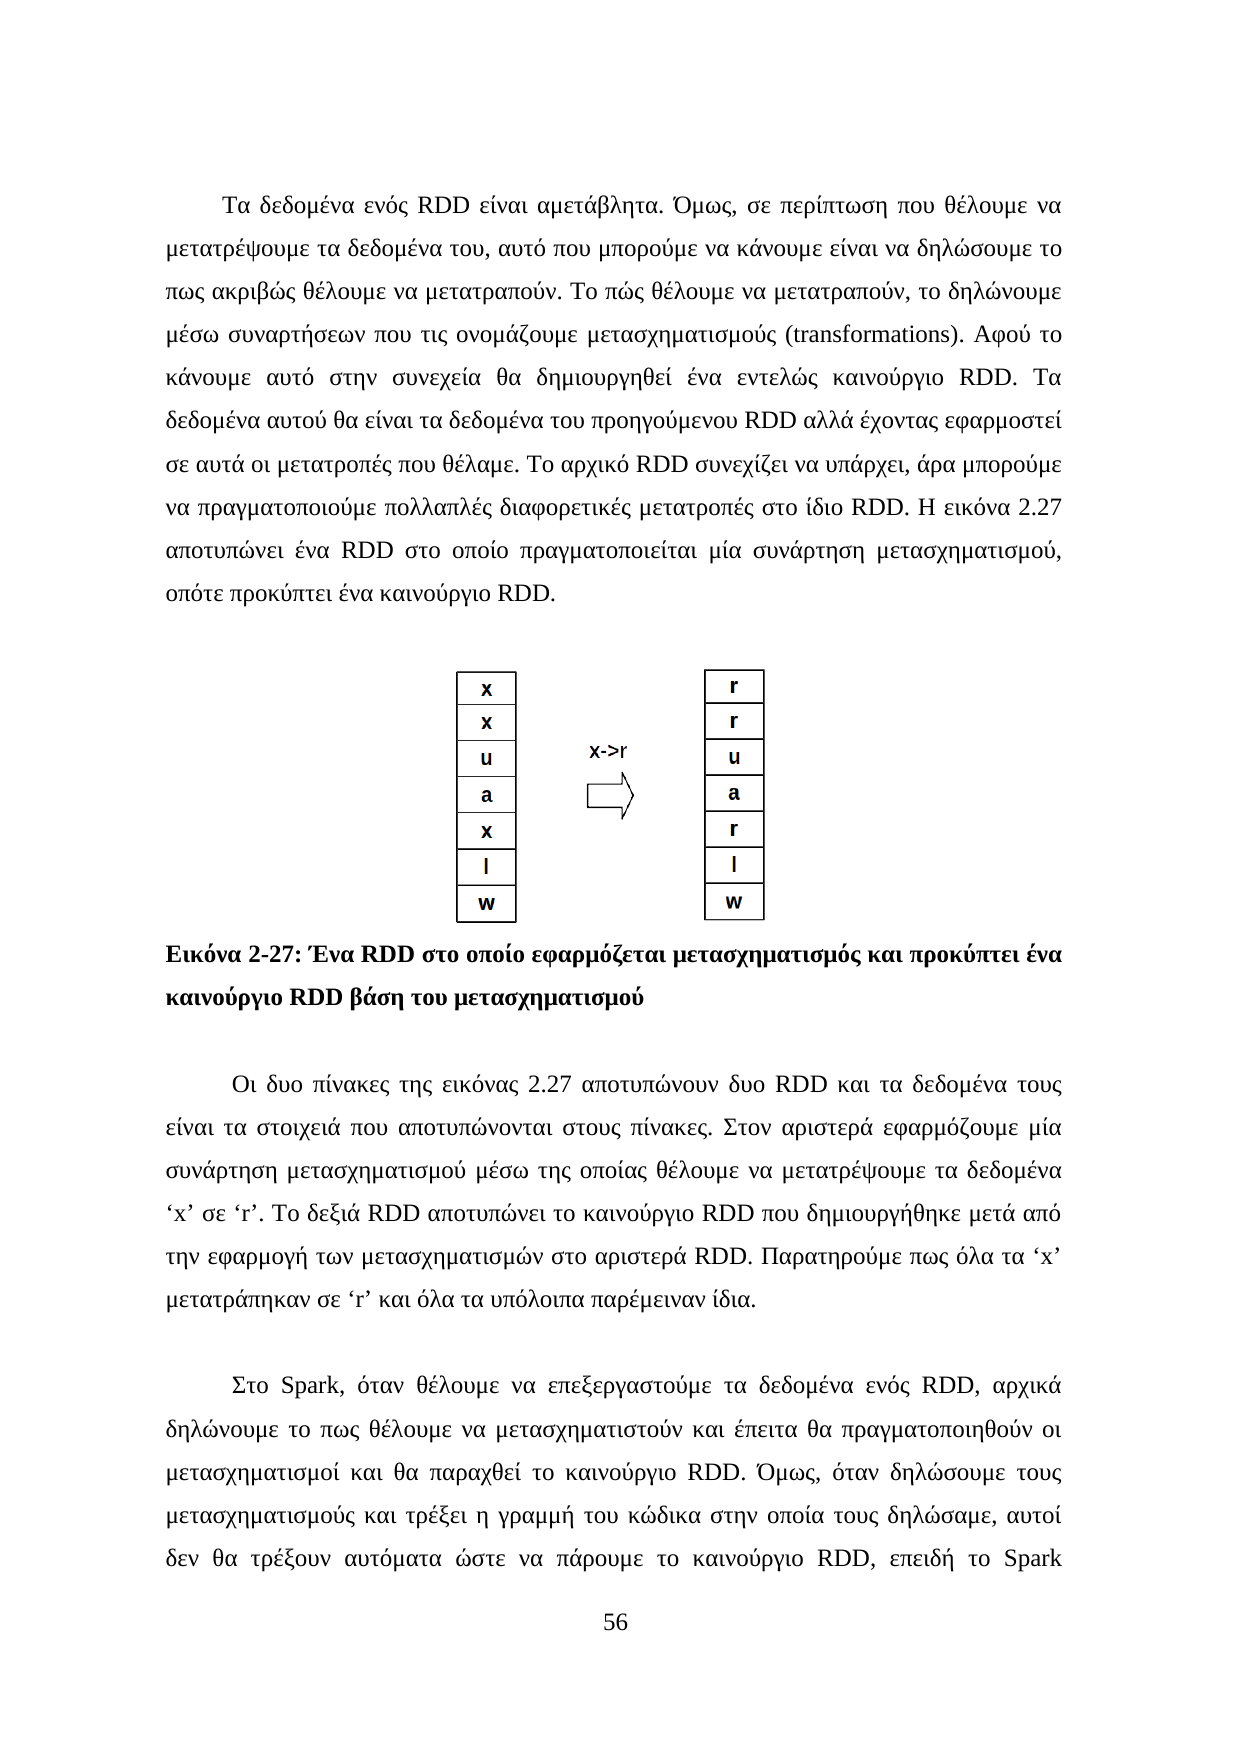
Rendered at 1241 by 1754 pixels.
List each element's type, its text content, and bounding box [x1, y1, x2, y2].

picture [165, 664, 1063, 925]
text Οι δυο πίνακες της εικόνας 2.27 αποτυπώνουν δυο RDD και τα δεδομένα τους είναι τα στοιχειά που αποτυπώνονται στους πίνακες. Στον αριστερά εφαρμόζουμε μία συνάρτηση μετασχηματισμού μέσω της οποίας θέλουμε να μετατρέψουμε τα δεδομένα ‘x’ σε ‘r’. Το δεξιά RDD αποτυπώνει το καινούργιο RDD που δημιουργήθηκε μετά από την εφαρμογή των μετασχηματισμών στο αριστερά RDD. Παρατηρούμε πως όλα τα ‘x’ μετατράπηκαν σε ‘r’ και όλα τα υπόλοιπα παρέμειναν ίδια. [165, 1069, 1063, 1313]
text Εικόνα 2-27: Ένα RDD στο οποίο εφαρμόζεται μετασχηματισμός και προκύπτει ένα καινούργιο RDD βάση του μετασχηματισμού [165, 925, 1063, 1011]
text Στο Spark, όταν θέλουμε να επεξεργαστούμε τα δεδομένα ενός RDD, αρχικά δηλώνουμε το πως θέλουμε να μετασχηματιστούν και έπειτα θα πραγματοποιηθούν οι μετασχηματισμοί και θα παραχθεί το καινούργιο RDD. Όμως, όταν δηλώσουμε τους μετασχηματισμούς και τρέξει η γραμμή του κώδικα στην οποία τους δηλώσαμε, αυτοί δεν θα τρέξουν αυτόματα ώστε να πάρουμε το καινούργιο RDD, επειδή το Spark [165, 1371, 1063, 1572]
text Τα δεδομένα ενός RDD είναι αμετάβλητα. Όμως, σε περίπτωση που θέλουμε να μετατρέψουμε τα δεδομένα του, αυτό που μπορούμε να κάνουμε είναι να δηλώσουμε το πως ακριβώς θέλουμε να μετατραπούν. Το πώς θέλουμε να μετατραπούν, το δηλώνουμε μέσω συναρτήσεων που τις ονομάζουμε μετασχηματισμούς (transformations). Αφού το κάνουμε αυτό στην συνεχεία θα δημιουργηθεί ένα εντελώς καινούργιο RDD. Τα δεδομένα αυτού θα είναι τα δεδομένα του προηγούμενου RDD αλλά έχοντας εφαρμοστεί σε αυτά οι μετατροπές που θέλαμε. Το αρχικό RDD συνεχίζει να υπάρχει, άρα μπορούμε να πραγματοποιούμε πολλαπλές διαφορετικές μετατροπές στο ίδιο RDD. Η εικόνα 2.27 αποτυπώνει ένα RDD στο οποίο πραγματοποιείται μία συνάρτηση μετασχηματισμού, οπότε προκύπτει ένα καινούργιο RDD. [165, 190, 1063, 607]
